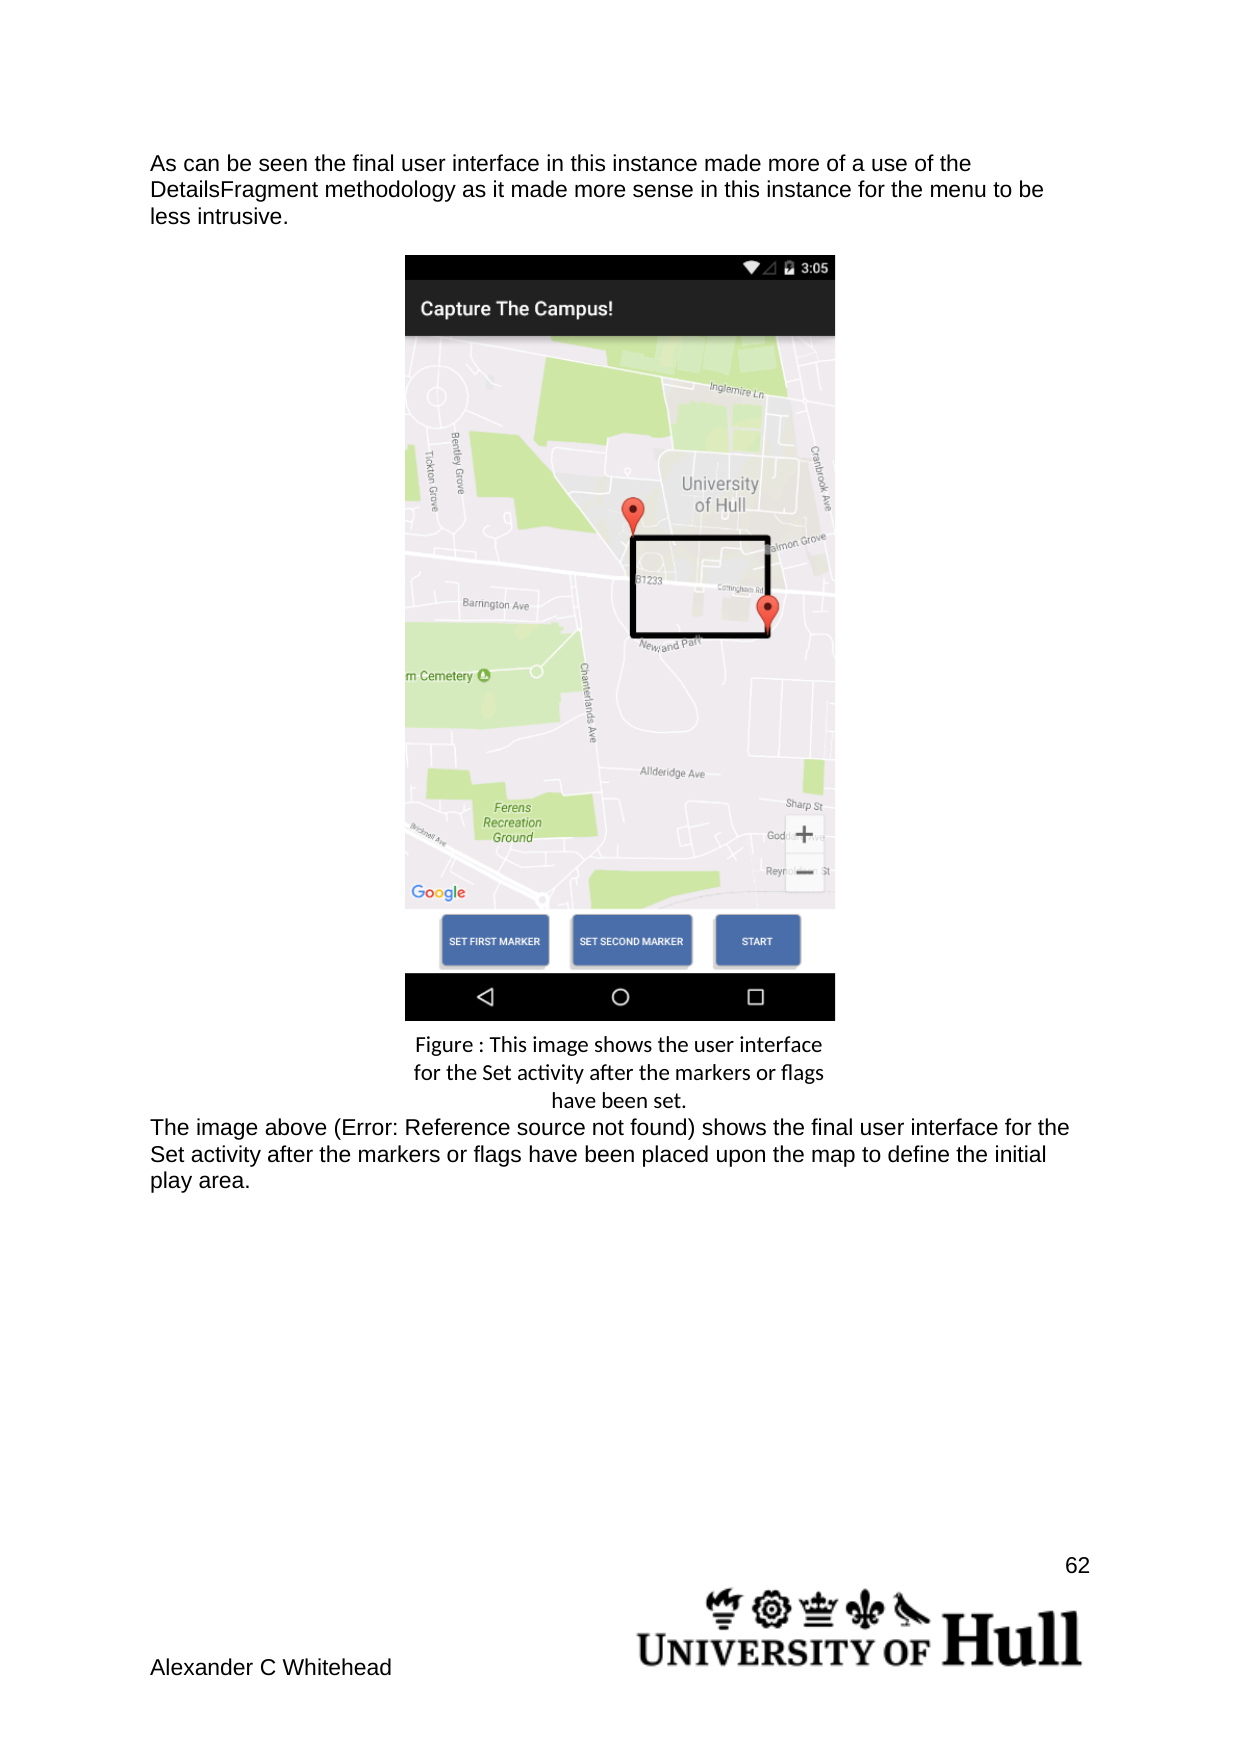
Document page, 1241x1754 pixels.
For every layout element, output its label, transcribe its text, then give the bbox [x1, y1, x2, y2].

picture [630, 1578, 1091, 1676]
picture [405, 255, 836, 1021]
text The image above (Figure 32) shows the final user interface for the Set activity after the markers or flags have been placed upon the map to define the initial play area. [150, 989, 1090, 1193]
text As can be seen the final user interface in this instance made more of a use of the DetailsFragment methodology as it made more sense in this instance for the menu to be less intrusive. [150, 150, 1090, 229]
